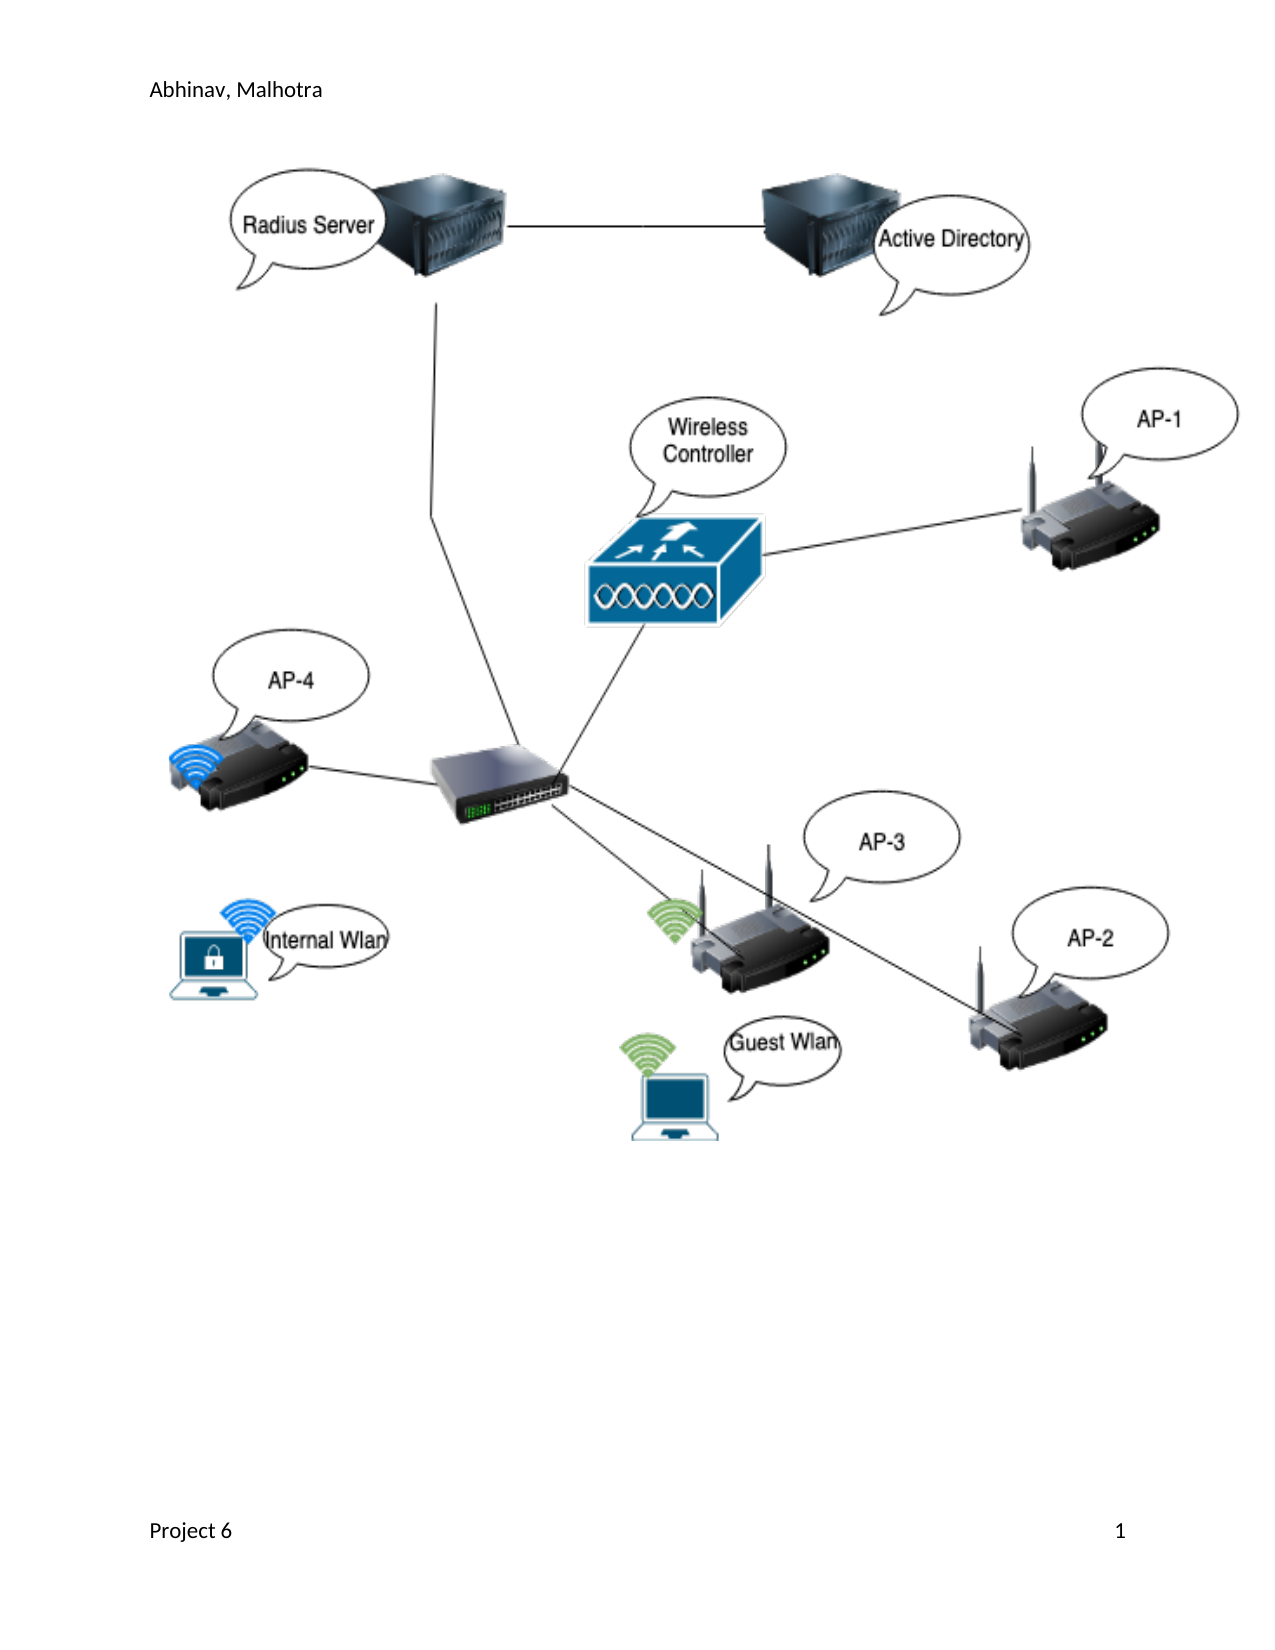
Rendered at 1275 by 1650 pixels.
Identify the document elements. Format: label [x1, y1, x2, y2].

picture [168, 150, 1249, 1141]
